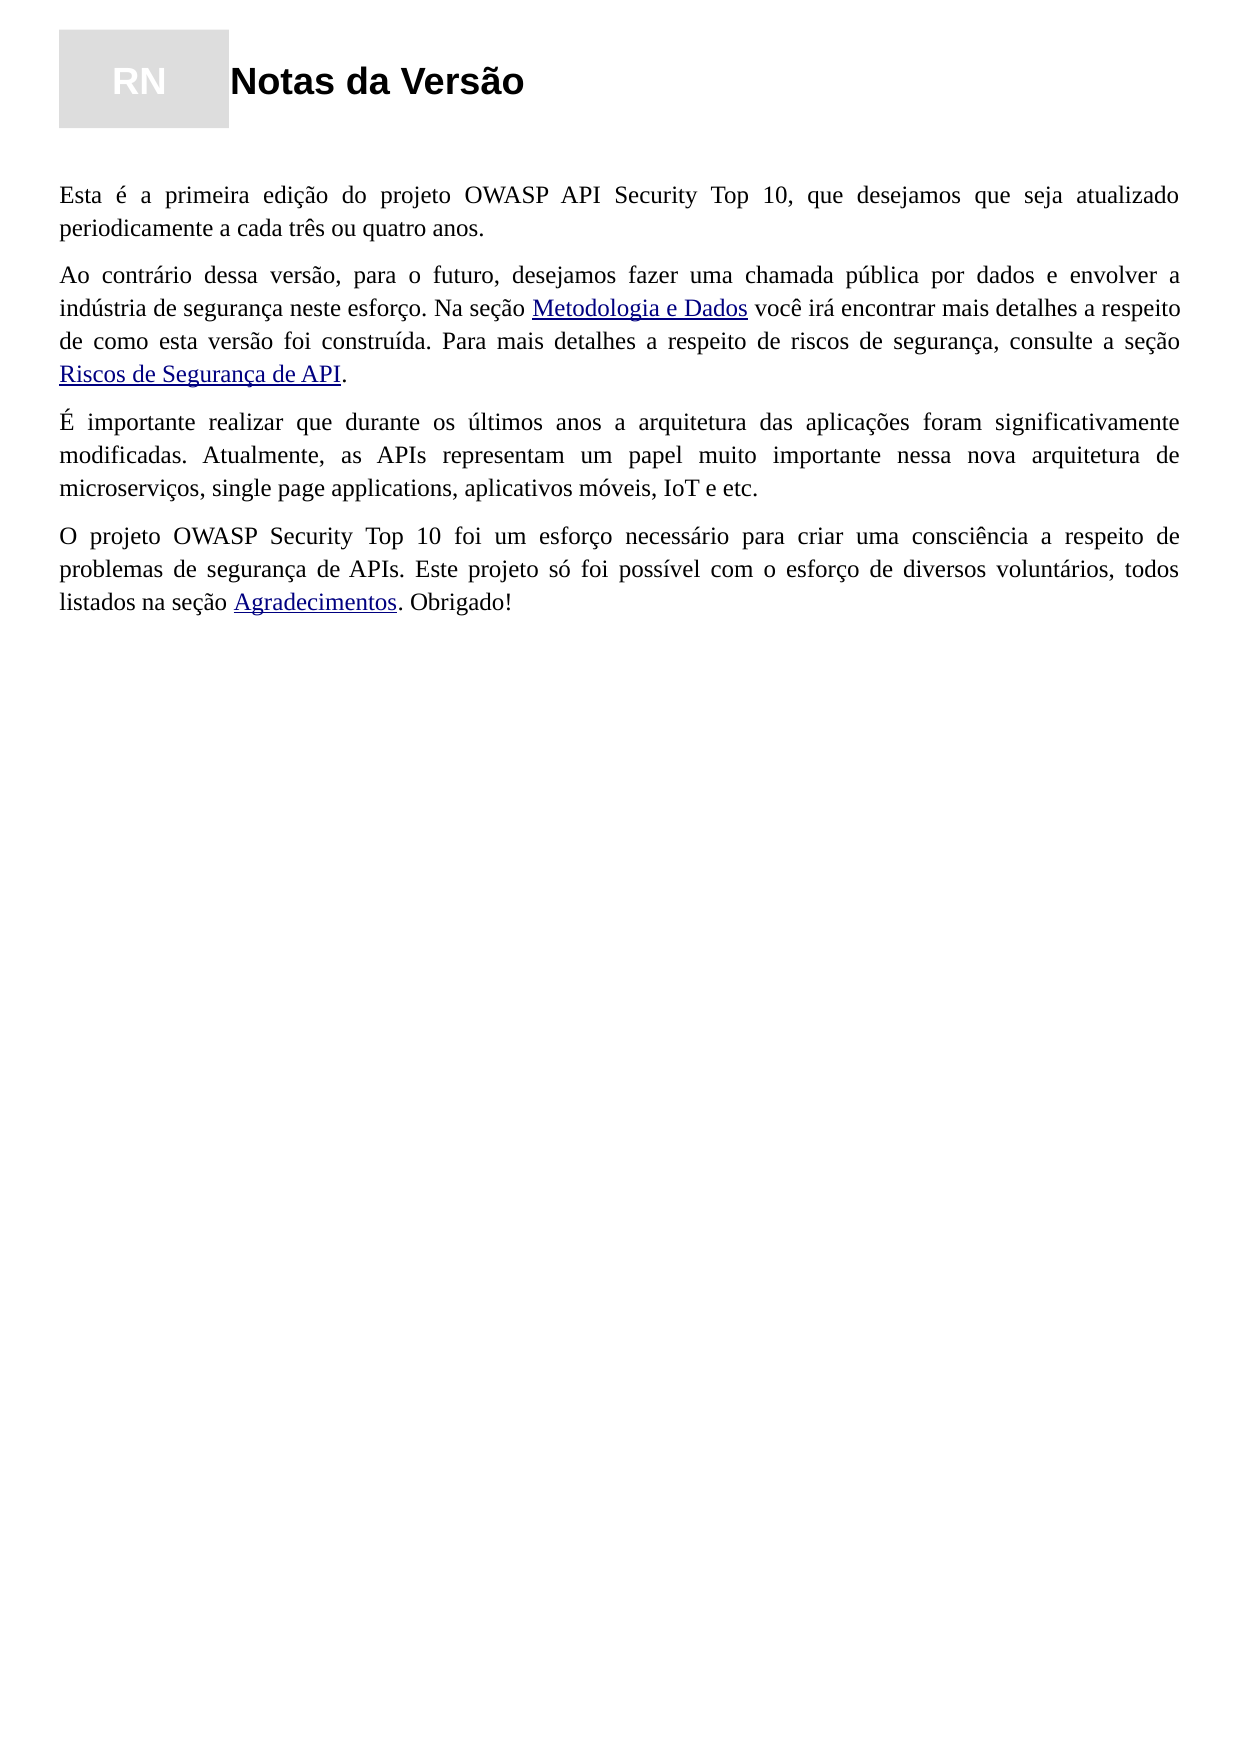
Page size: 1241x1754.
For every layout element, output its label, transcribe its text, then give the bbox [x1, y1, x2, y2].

text É importante realizar que durante os últimos anos a arquitetura das aplicações foram significativamente modificadas. Atualmente, as APIs representam um papel muito importante nessa nova arquitetura de microserviços, single page applications, aplicativos móveis, IoT e etc. [59, 407, 1181, 502]
text Esta é a primeira edição do projeto OWASP API Security Top 10, que desejamos que seja atualizado periodicamente a cada três ou quatro anos. [59, 180, 1181, 242]
text O projeto OWASP Security Top 10 foi um esforço necessário para criar uma consciência a respeito de problemas de segurança de APIs. Este projeto só foi possível com o esforço de diversos voluntários, todos listados na seção Agradecimentos. Obrigado! [59, 521, 1181, 616]
text Ao contrário dessa versão, para o futuro, desejamos fazer uma chamada pública por dados e envolver a indústria de segurança neste esforço. Na seção Metodologia e Dados você irá encontrar mais detalhes a respeito de como esta versão foi construída. Para mais detalhes a respeito de riscos de segurança, consulte a seção Riscos de Segurança de API. [59, 260, 1181, 388]
